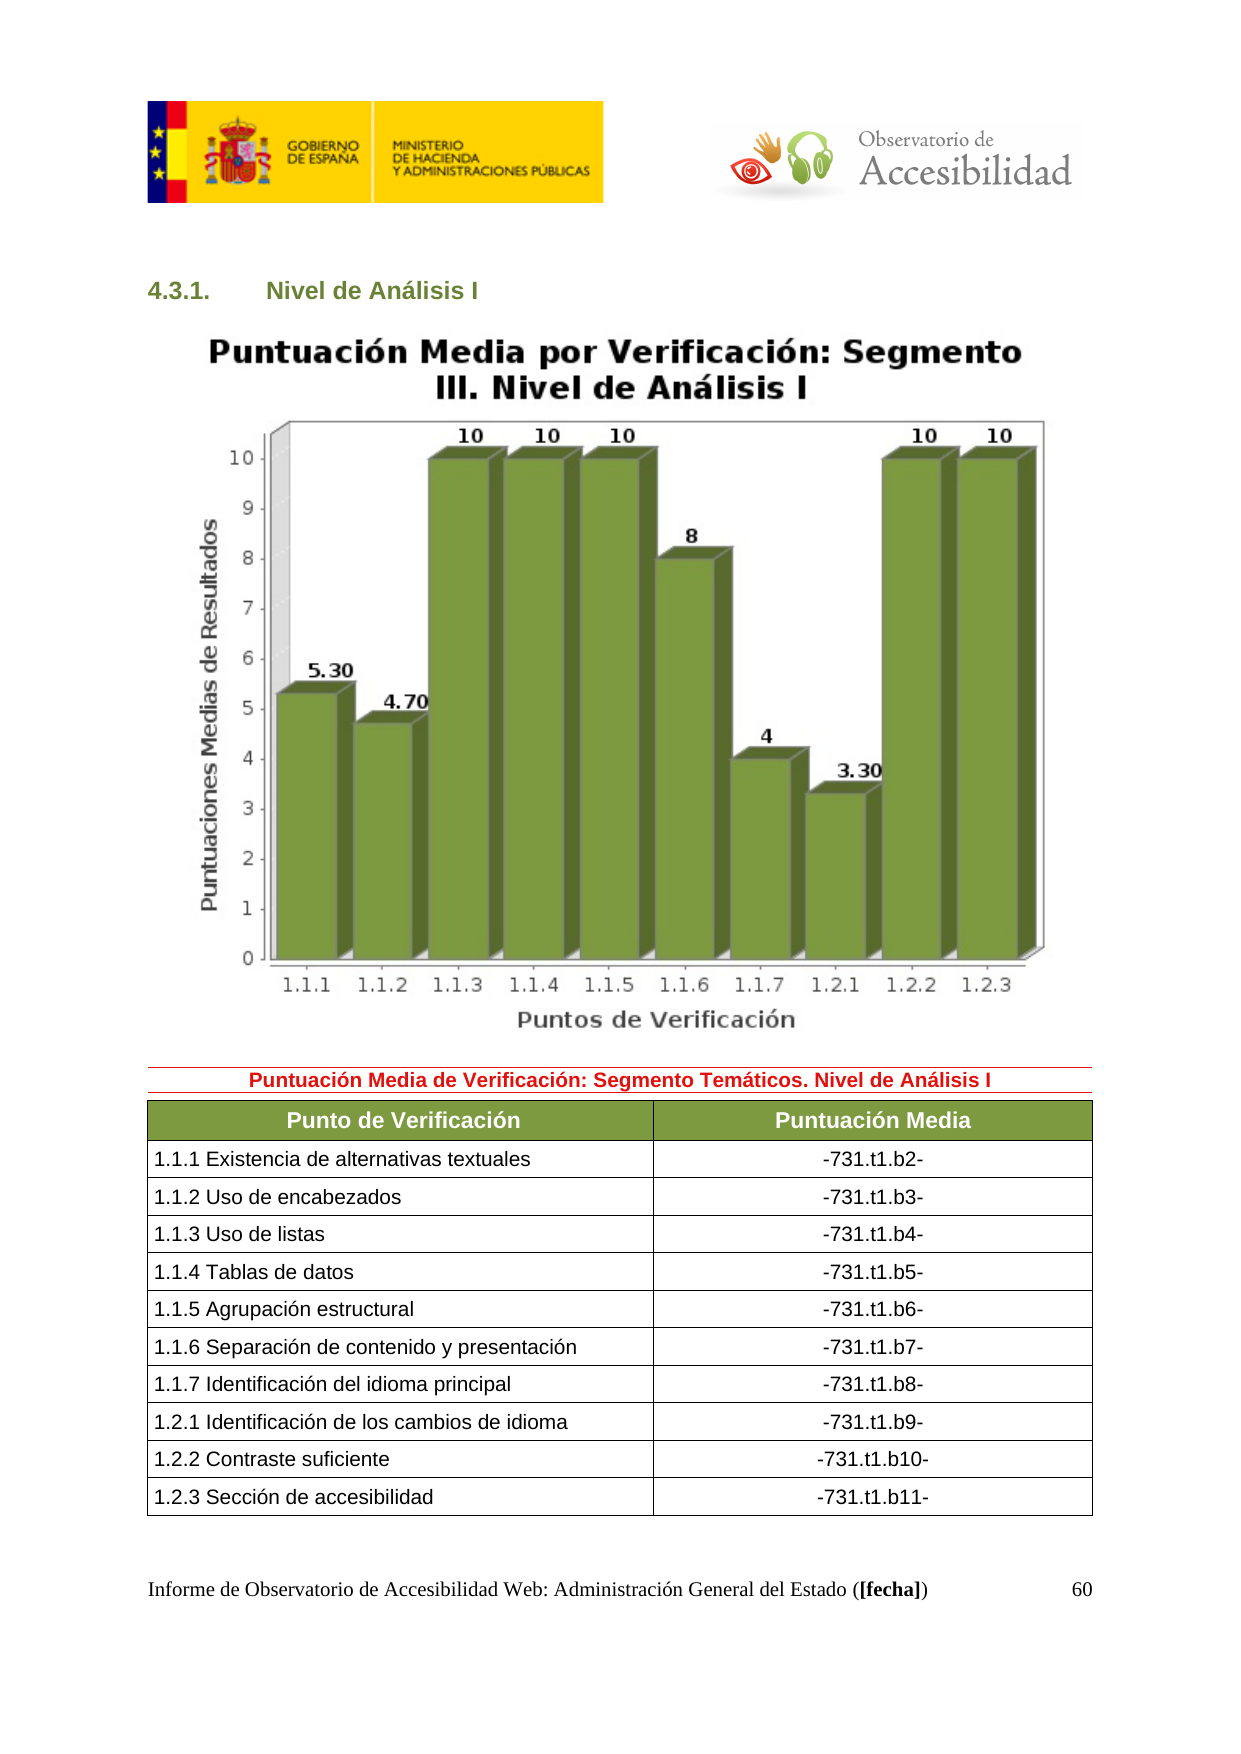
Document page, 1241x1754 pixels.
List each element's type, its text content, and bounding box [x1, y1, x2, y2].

table_cell -731.t1.b5- [654, 1253, 1092, 1290]
text Puntuación Media de Verificación: Segmento Temáticos. Nivel de Análisis I [148, 1068, 1092, 1092]
table_cell -731.t1.b11- [654, 1478, 1092, 1515]
table_cell -731.t1.b4- [654, 1216, 1092, 1252]
table_cell 1.1.3 Uso de listas [148, 1216, 653, 1252]
table_cell -731.t1.b8- [654, 1366, 1092, 1402]
table_header Puntuación Media [654, 1101, 1092, 1140]
table_cell -731.t1.b2- [654, 1141, 1092, 1177]
table_cell 1.2.3 Sección de accesibilidad [148, 1478, 653, 1515]
table_cell 1.2.1 Identificación de los cambios de idioma [148, 1403, 653, 1440]
list Nivel de Análisis I [148, 276, 1092, 304]
table_cell 1.1.6 Separación de contenido y presentación [148, 1328, 653, 1365]
table_cell -731.t1.b6- [654, 1291, 1092, 1327]
table_cell 1.1.2 Uso de encabezados [148, 1178, 653, 1215]
table_header Punto de Verificación [148, 1101, 653, 1140]
table_cell -731.t1.b10- [654, 1441, 1092, 1477]
table_cell 1.1.4 Tablas de datos [148, 1253, 653, 1290]
table_cell 1.1.7 Identificación del idioma principal [148, 1366, 653, 1402]
picture [147, 101, 604, 203]
table_cell -731.t1.b9- [654, 1403, 1092, 1440]
table_cell 1.1.5 Agrupación estructural [148, 1291, 653, 1327]
picture [178, 332, 1062, 1042]
table_cell -731.t1.b3- [654, 1178, 1092, 1215]
table_cell -731.t1.b7- [654, 1328, 1092, 1365]
table_cell 1.1.1 Existencia de alternativas textuales [148, 1141, 653, 1177]
table_cell 1.2.2 Contraste suficiente [148, 1441, 653, 1477]
picture [710, 122, 1086, 205]
